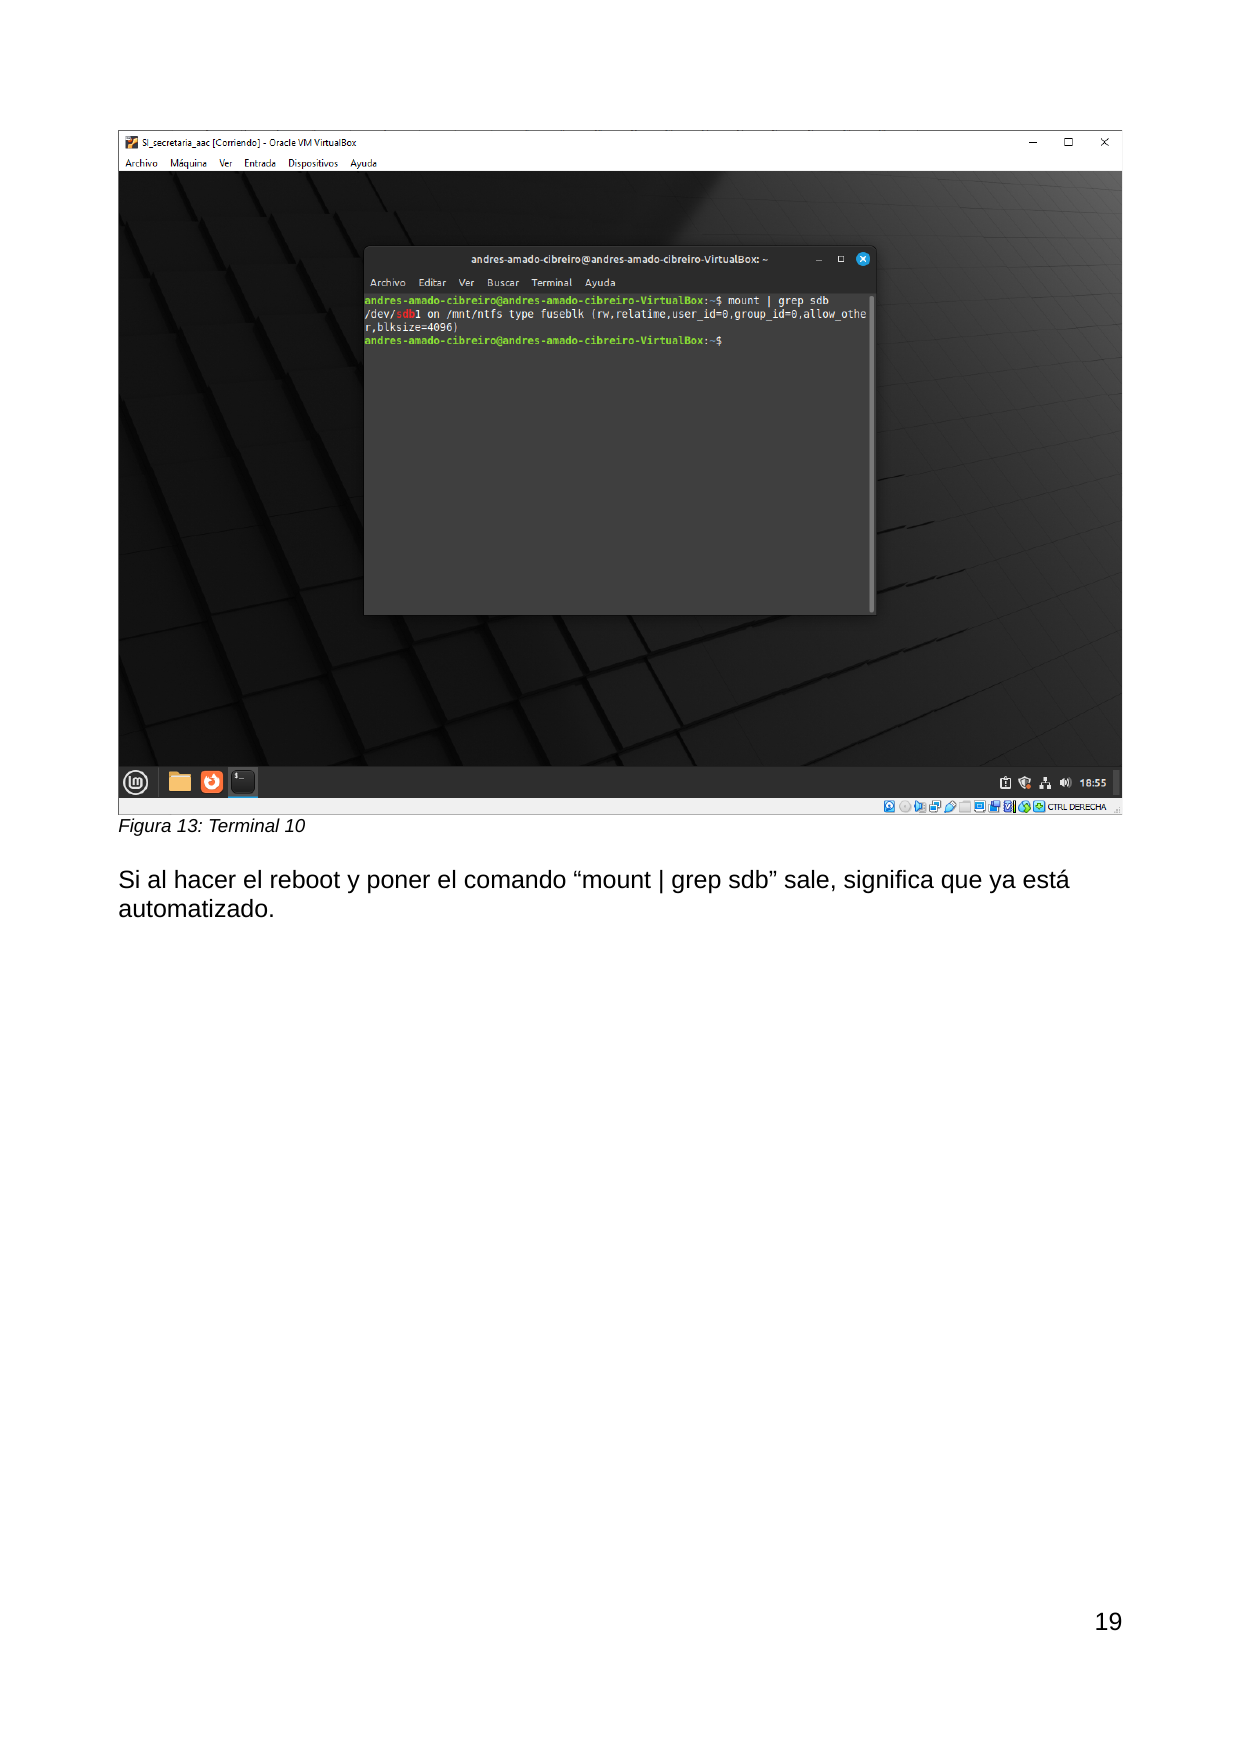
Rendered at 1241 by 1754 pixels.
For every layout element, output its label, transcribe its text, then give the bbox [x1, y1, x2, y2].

text Si al hacer el reboot y poner el comando “mount | grep sdb” sale, significa que ya está automatizado. [118, 865, 1122, 923]
picture [118, 130, 1123, 815]
text Figura 13: Terminal 10 [118, 815, 1122, 837]
